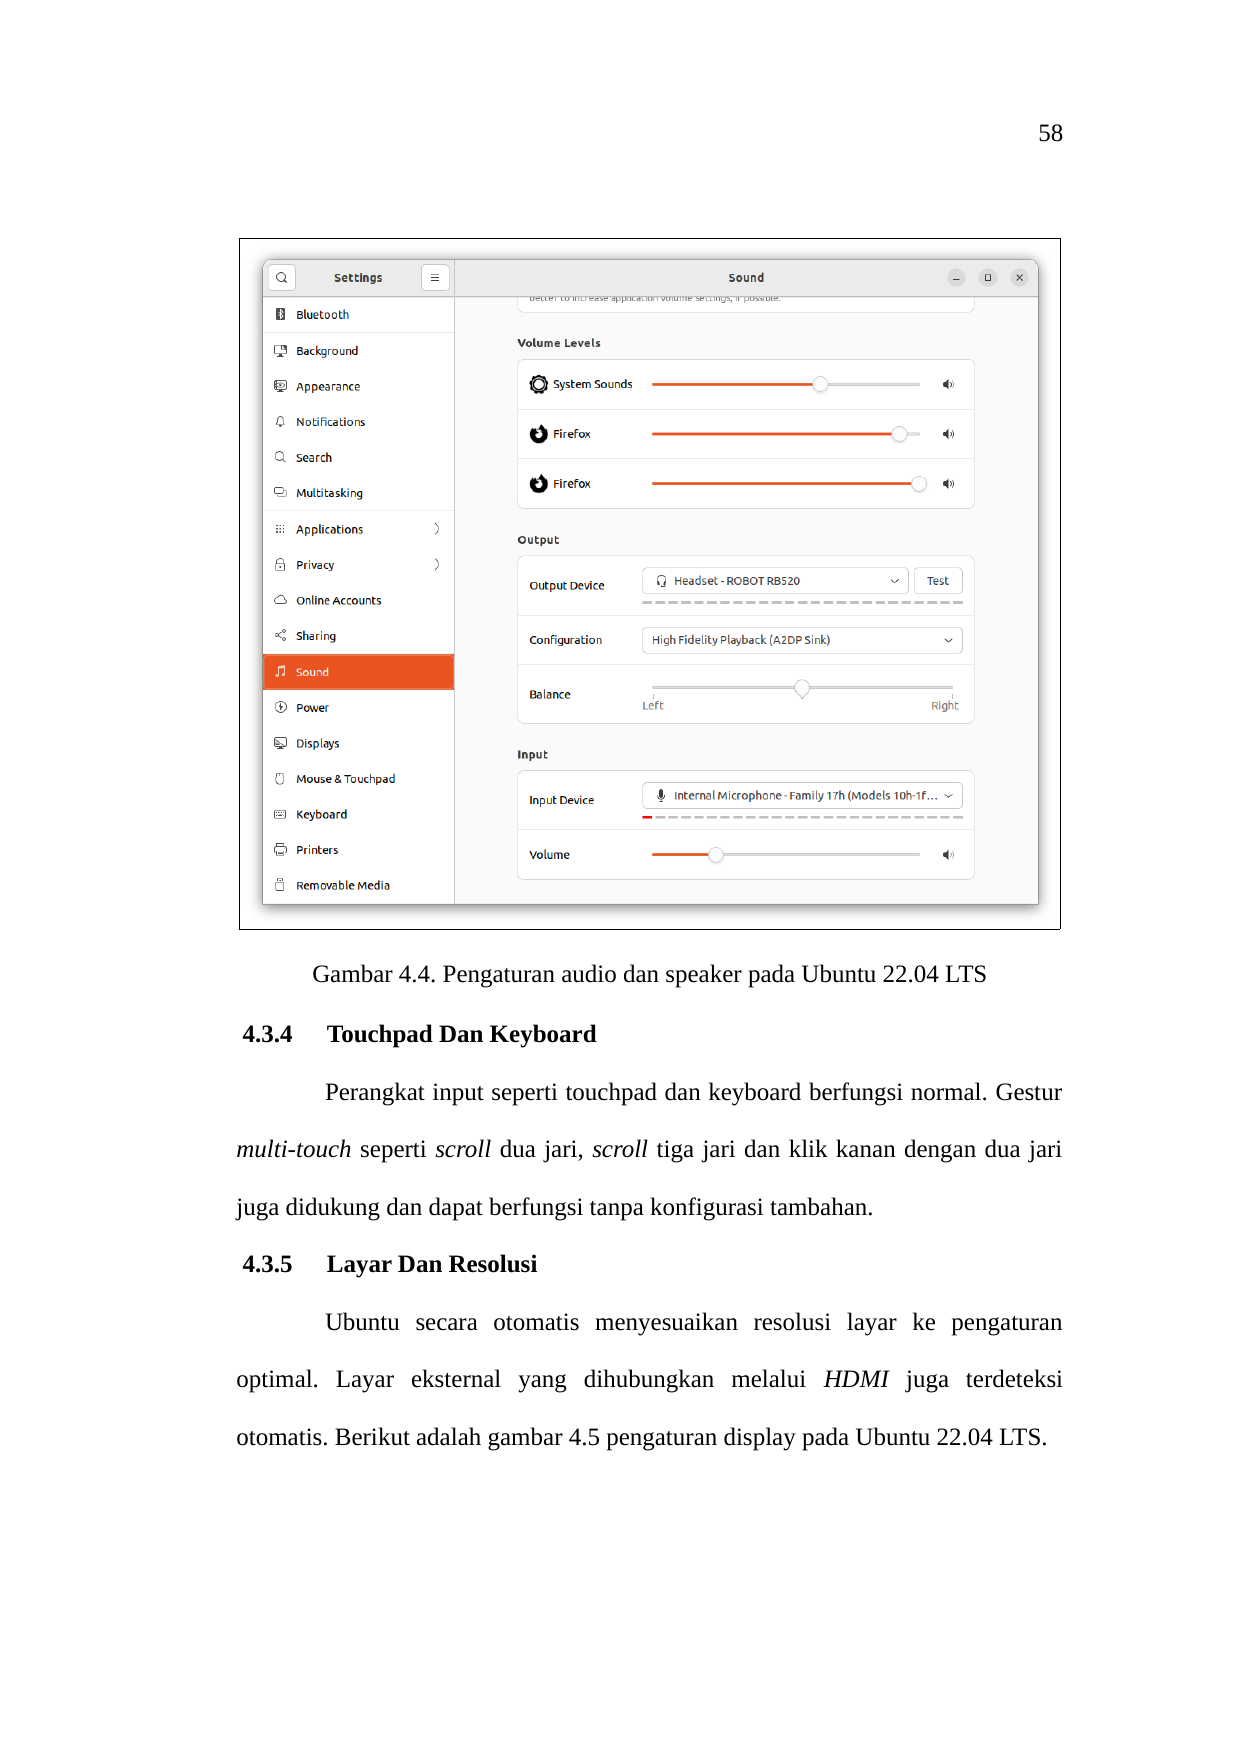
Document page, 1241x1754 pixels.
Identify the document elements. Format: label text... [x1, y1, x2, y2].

subtitle Layar dan Resolusi [236, 1249, 1063, 1278]
text Ubuntu secara otomatis menyesuaikan resolusi layar ke pengaturan optimal. Layar eksternal yang dihubungkan melalui HDMI juga terdeteksi otomatis. Berikut adalah gambar 4.5 pengaturan display pada Ubuntu 22.04 LTS. [236, 1307, 1063, 1450]
text Gambar 4.4. Pengaturan audio dan speaker pada Ubuntu 22.04 LTS [239, 930, 1060, 987]
subtitle Touchpad dan Keyboard [236, 1019, 1063, 1048]
picture [242, 241, 1058, 927]
text Perangkat input seperti touchpad dan keyboard berfungsi normal. Gestur multi-touch seperti scroll dua jari, scroll tiga jari dan klik kanan dengan dua jari juga didukung dan dapat berfungsi tanpa konfigurasi tambahan. [236, 1077, 1063, 1220]
